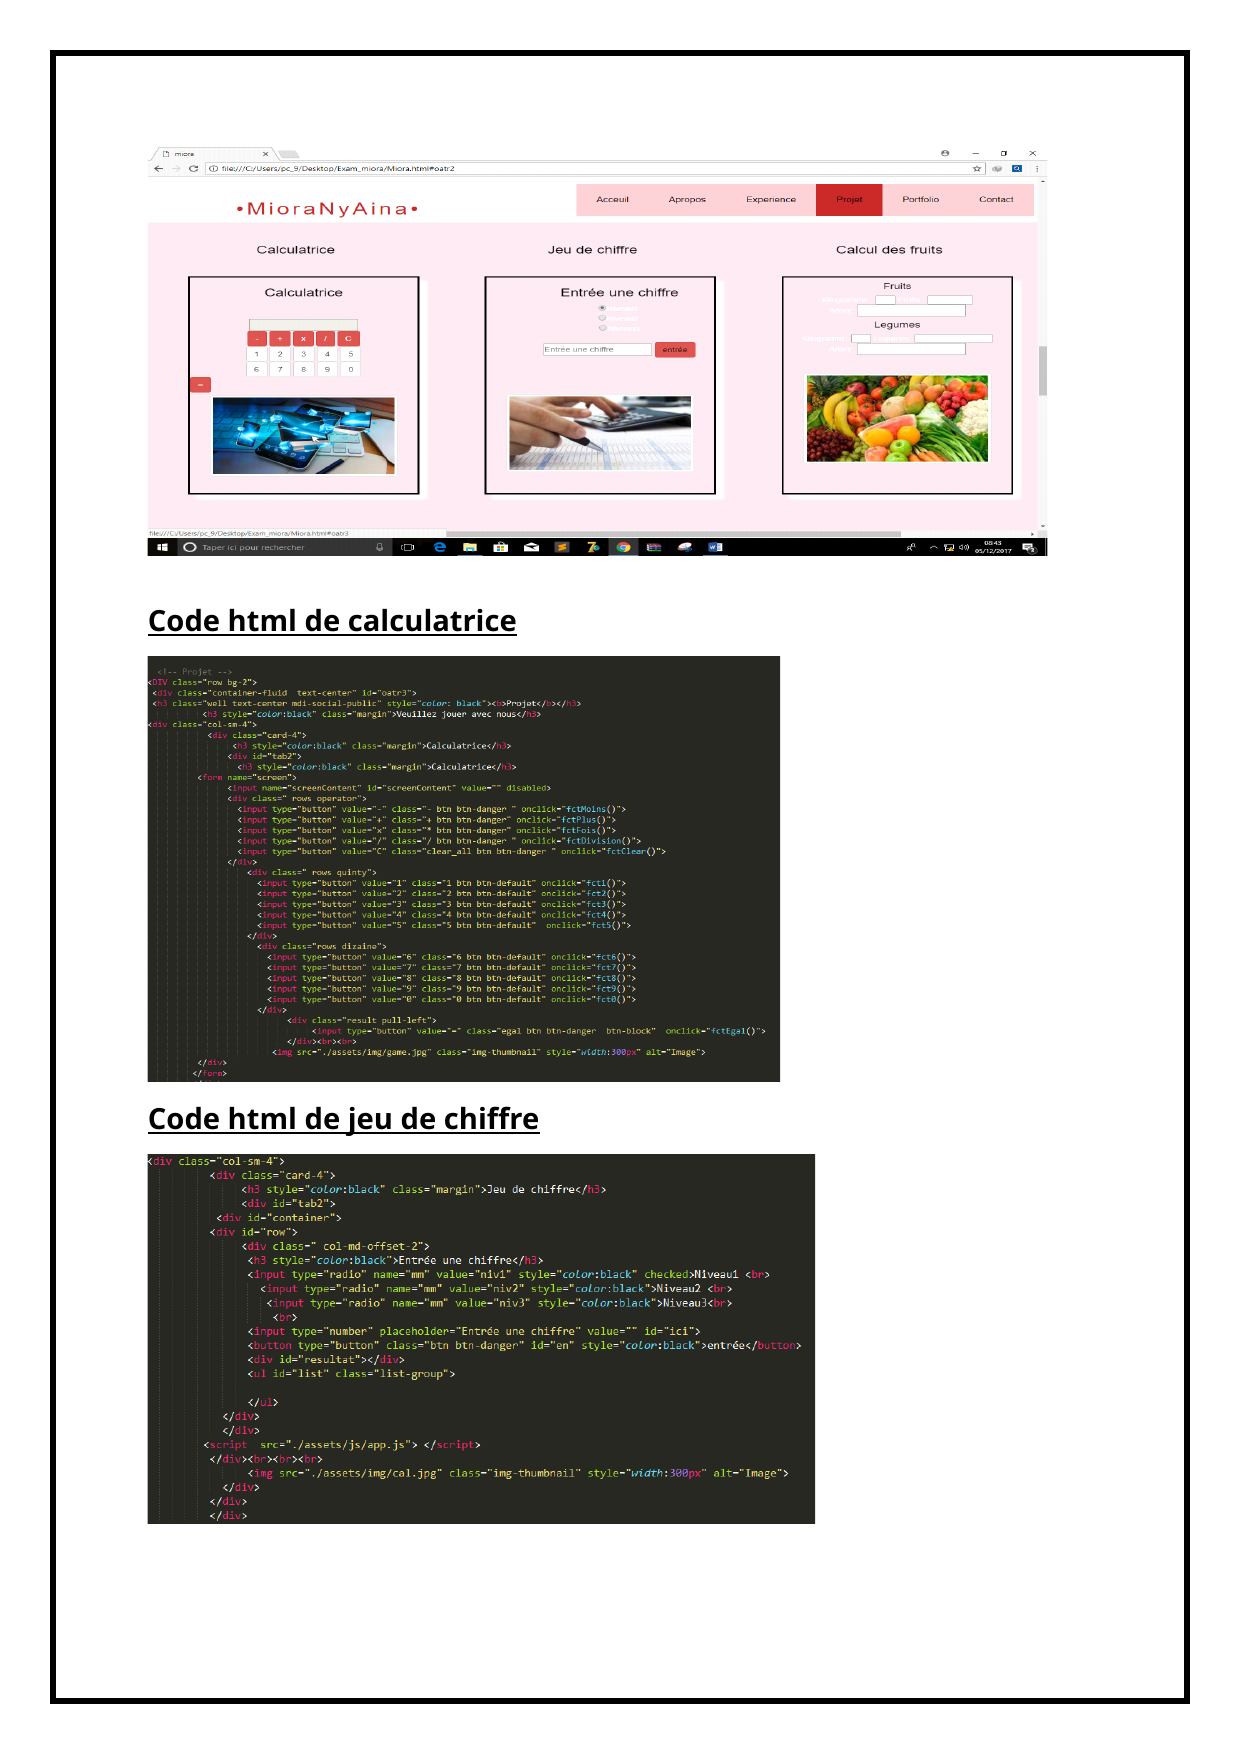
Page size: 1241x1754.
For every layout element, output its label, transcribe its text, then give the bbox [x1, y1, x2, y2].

text Code html de calculatrice [148, 600, 1093, 640]
text Code html de jeu de chiffre [148, 1098, 1093, 1138]
